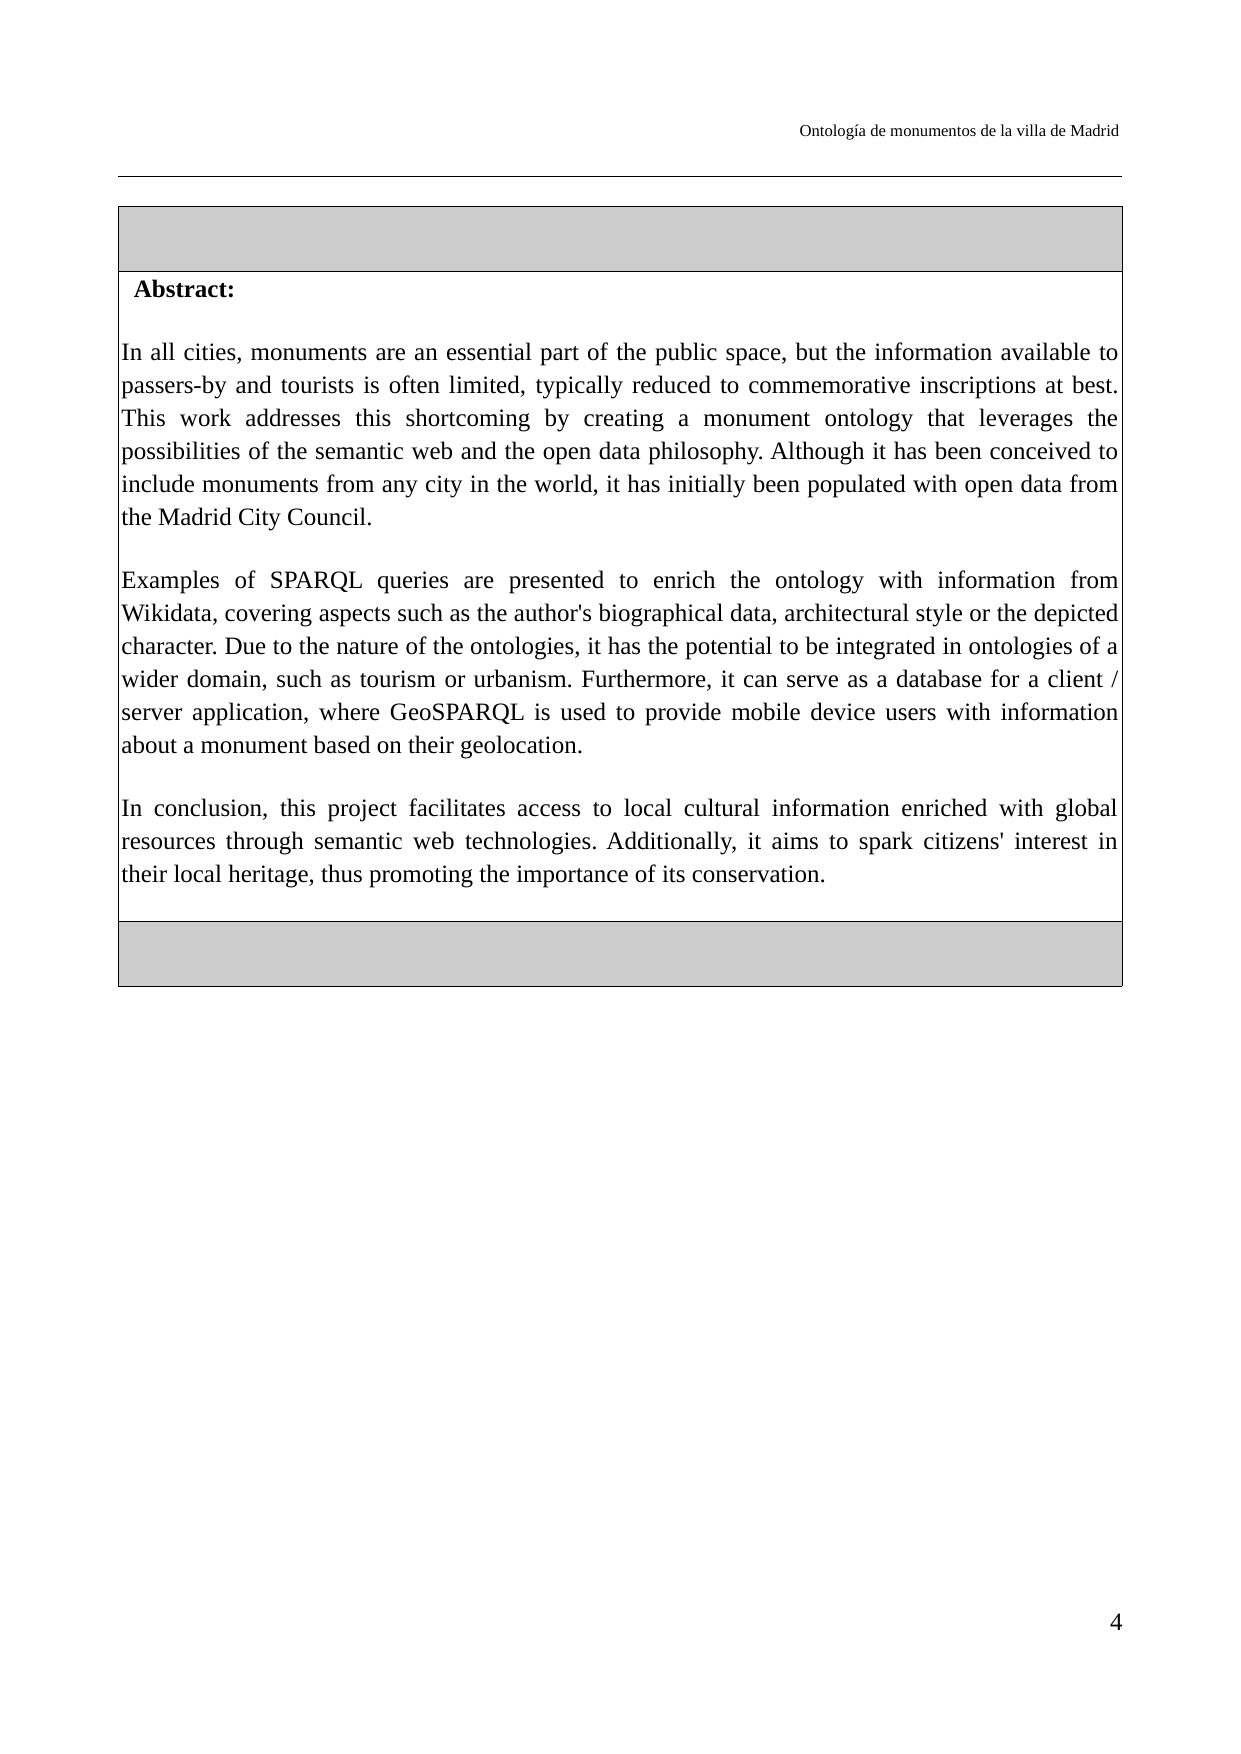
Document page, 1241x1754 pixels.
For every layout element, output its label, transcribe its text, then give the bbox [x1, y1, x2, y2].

table_cell Abstract: In all cities, monuments are an essential part of the public space, but the information available to passers-by and tourists is often limited, typically reduced to commemorative inscriptions at best. This work addresses this shortcoming by creating a monument ontology that leverages the possibilities of the semantic web and the open data philosophy. Although it has been conceived to include monuments from any city in the world, it has initially been populated with open data from the Madrid City Council. Examples of SPARQL queries are presented to enrich the ontology with information from Wikidata, covering aspects such as the author's biographical data, architectural style or the depicted character. Due to the nature of the ontologies, it has the potential to be integrated in ontologies of a wider domain, such as tourism or urbanism. Furthermore, it can serve as a database for a client / server application, where GeoSPARQL is used to provide mobile device users with information about a monument based on their geolocation. In conclusion, this project facilitates access to local cultural information enriched with global resources through semantic web technologies. Additionally, it aims to spark citizens' interest in their local heritage, thus promoting the importance of its conservation. [119, 272, 1122, 921]
table_cell [119, 207, 1122, 271]
table_cell [119, 922, 1122, 986]
